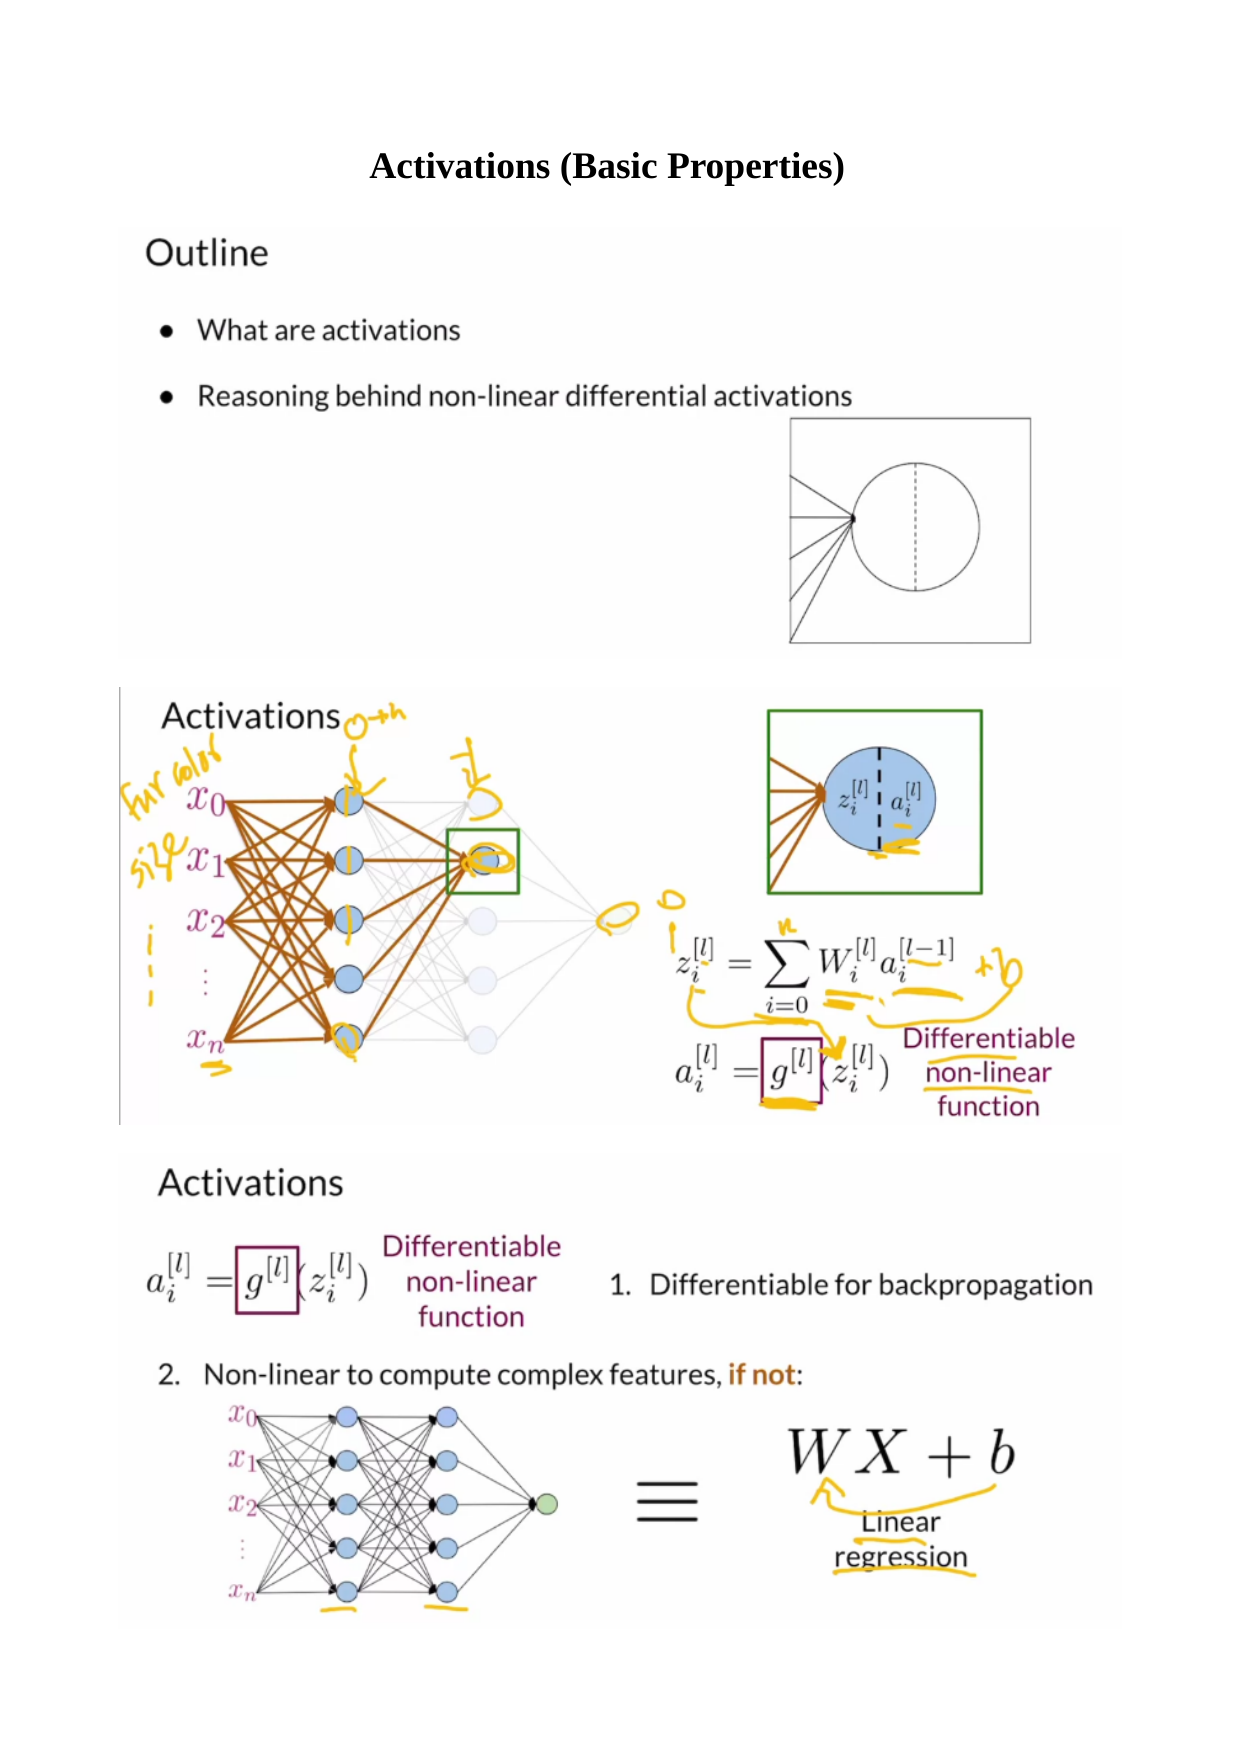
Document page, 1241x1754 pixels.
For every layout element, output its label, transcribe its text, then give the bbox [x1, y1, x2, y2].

picture [118, 227, 1123, 659]
subtitle Activations (Basic Properties) [118, 143, 1122, 186]
picture [118, 1153, 1123, 1629]
picture [118, 687, 1123, 1125]
